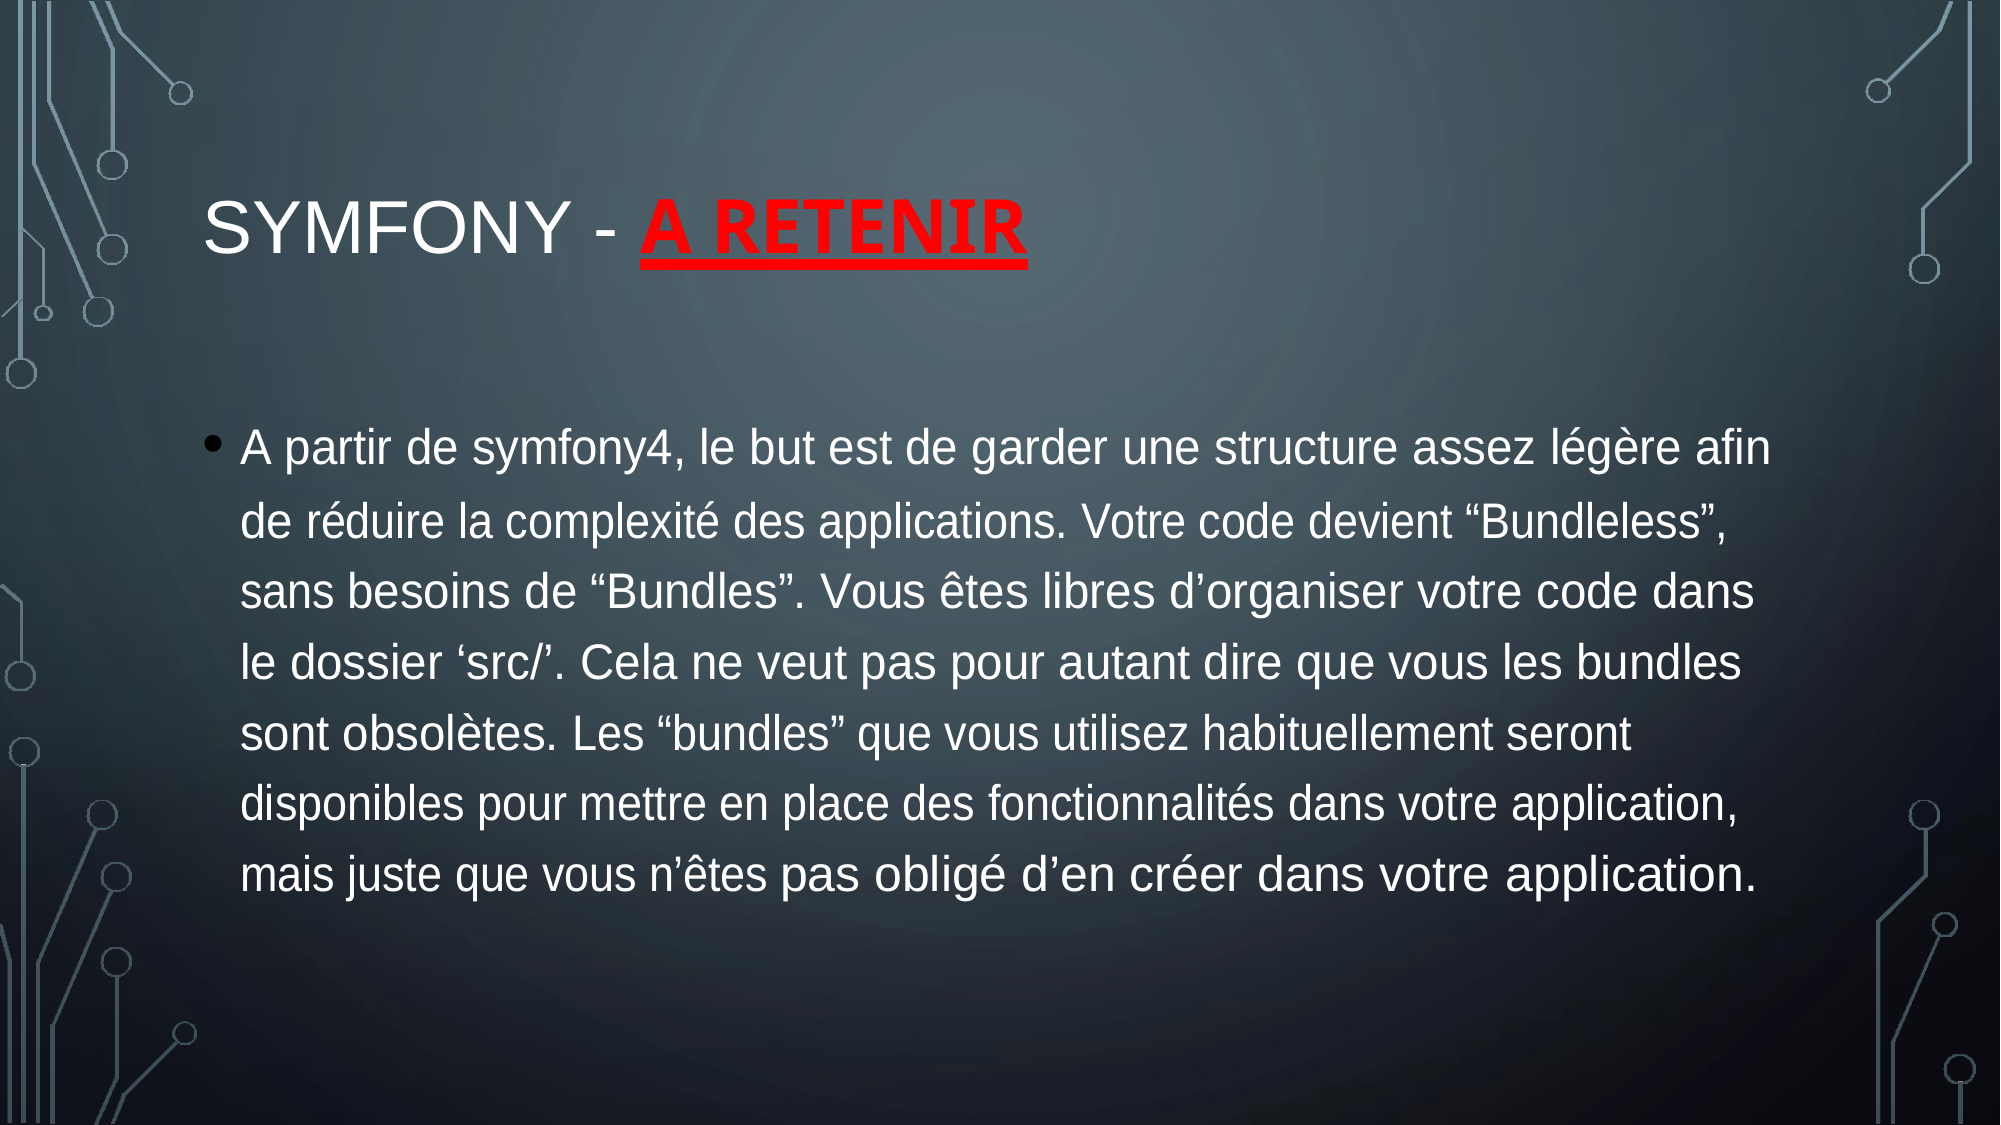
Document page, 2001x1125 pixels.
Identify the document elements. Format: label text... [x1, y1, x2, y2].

picture [0, 0, 2000, 1125]
text SYMFONY - A RETENIR [202, 173, 1971, 276]
list A partir de symfony4, le but est de garder une structure assez légère afin de réduire la complexité des applications. Votre code devient “Bundleless”, sans besoins de “Bundles”. Vous êtes libres d’organiser votre code dans le dossier ‘src/’. Cela ne veut pas pour autant dire que vous les bundles sont obsolètes. Les “bundles” que vous utilisez habituellement seront disponibles pour mettre en place des fonctionnalités dans votre application, mais juste que vous n’êtes pas obligé d’en créer dans votre application. [202, 406, 1782, 902]
